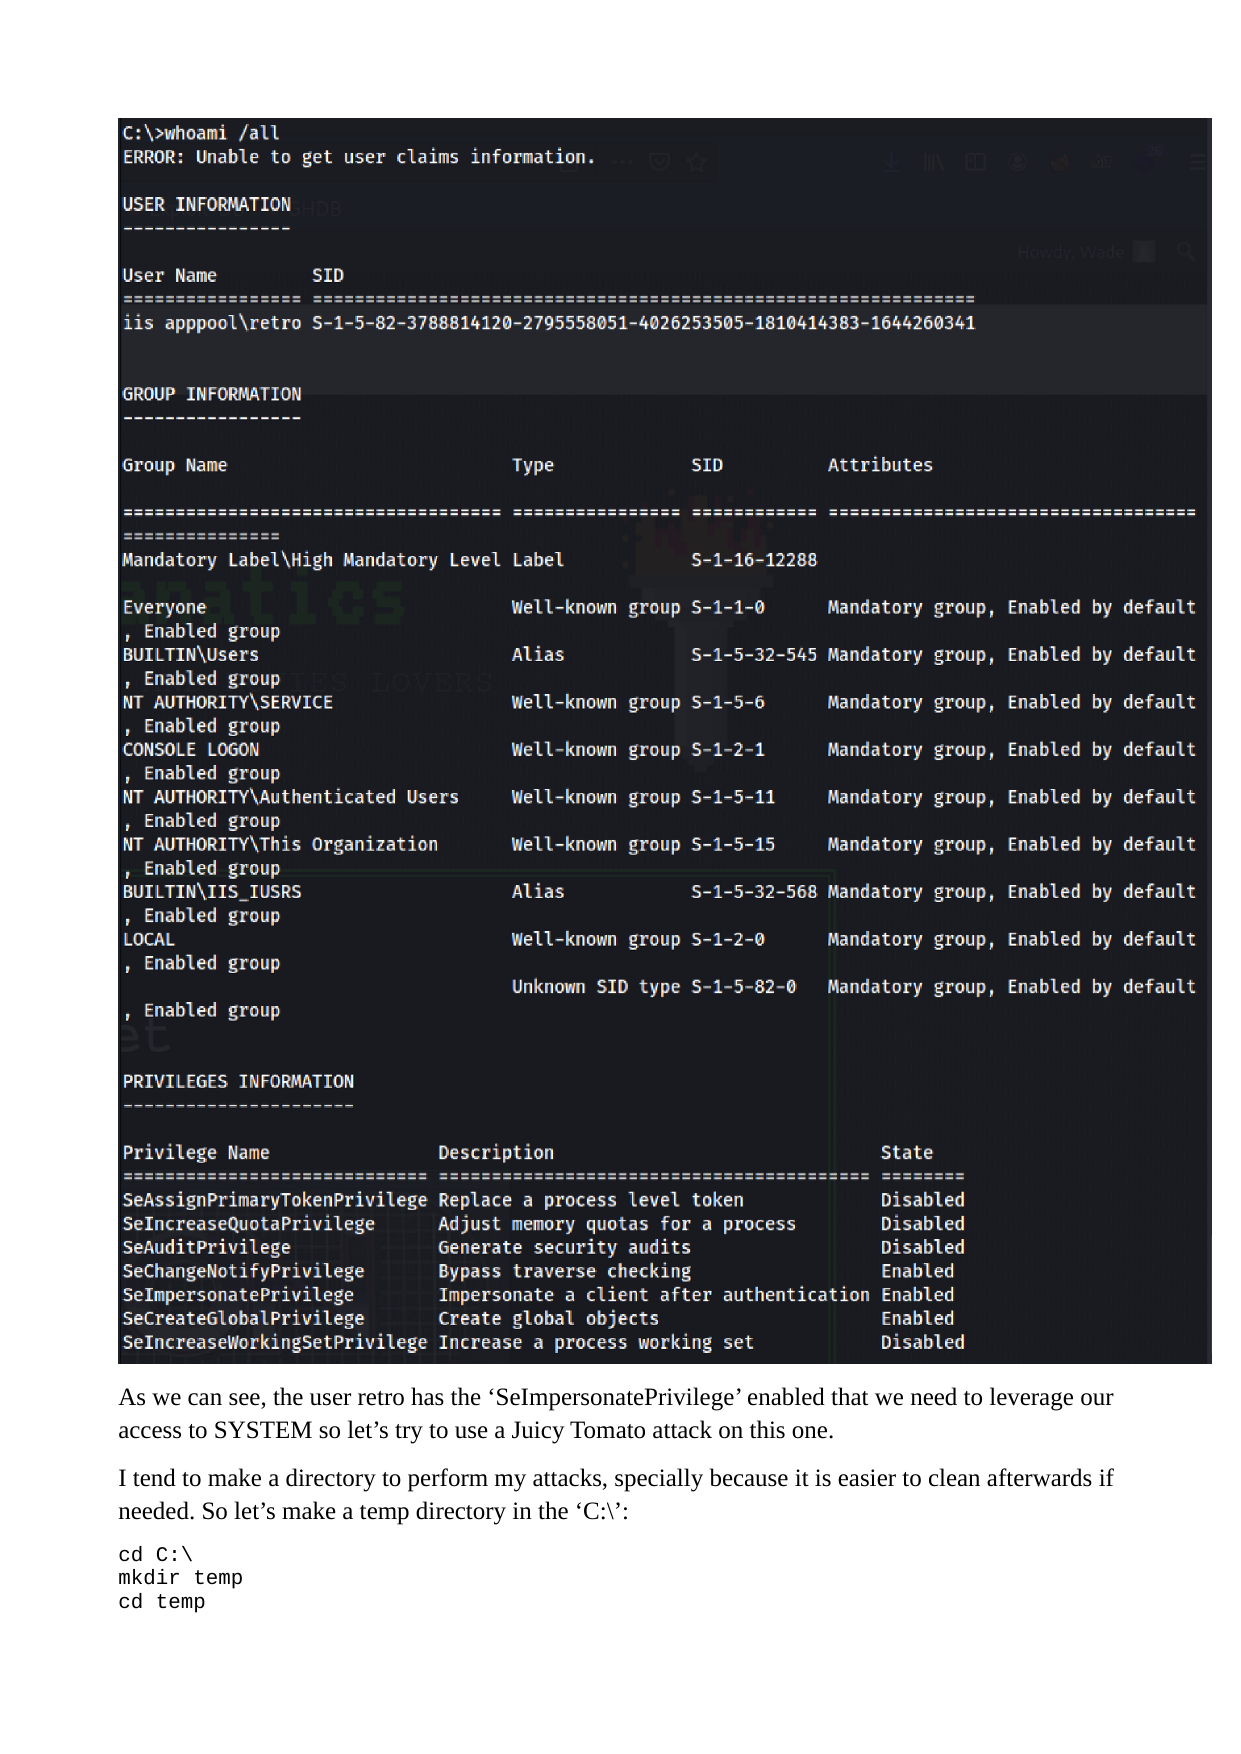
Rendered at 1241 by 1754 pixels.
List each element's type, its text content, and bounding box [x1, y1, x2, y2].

text cd C:\ [118, 1543, 1122, 1567]
text As we can see, the user retro has the ‘SeImpersonatePrivilege’ enabled that we need to leverage our access to SYSTEM so let’s try to use a Juicy Tomato attack on this one. [118, 1382, 1122, 1444]
text mkdir temp [118, 1567, 1122, 1591]
picture [118, 118, 1212, 1364]
text I tend to make a directory to perform my attacks, specially because it is easier to clean afterwards if needed. So let’s make a temp directory in the ‘C:\’: [118, 1463, 1122, 1525]
text cd temp [118, 1591, 1122, 1614]
